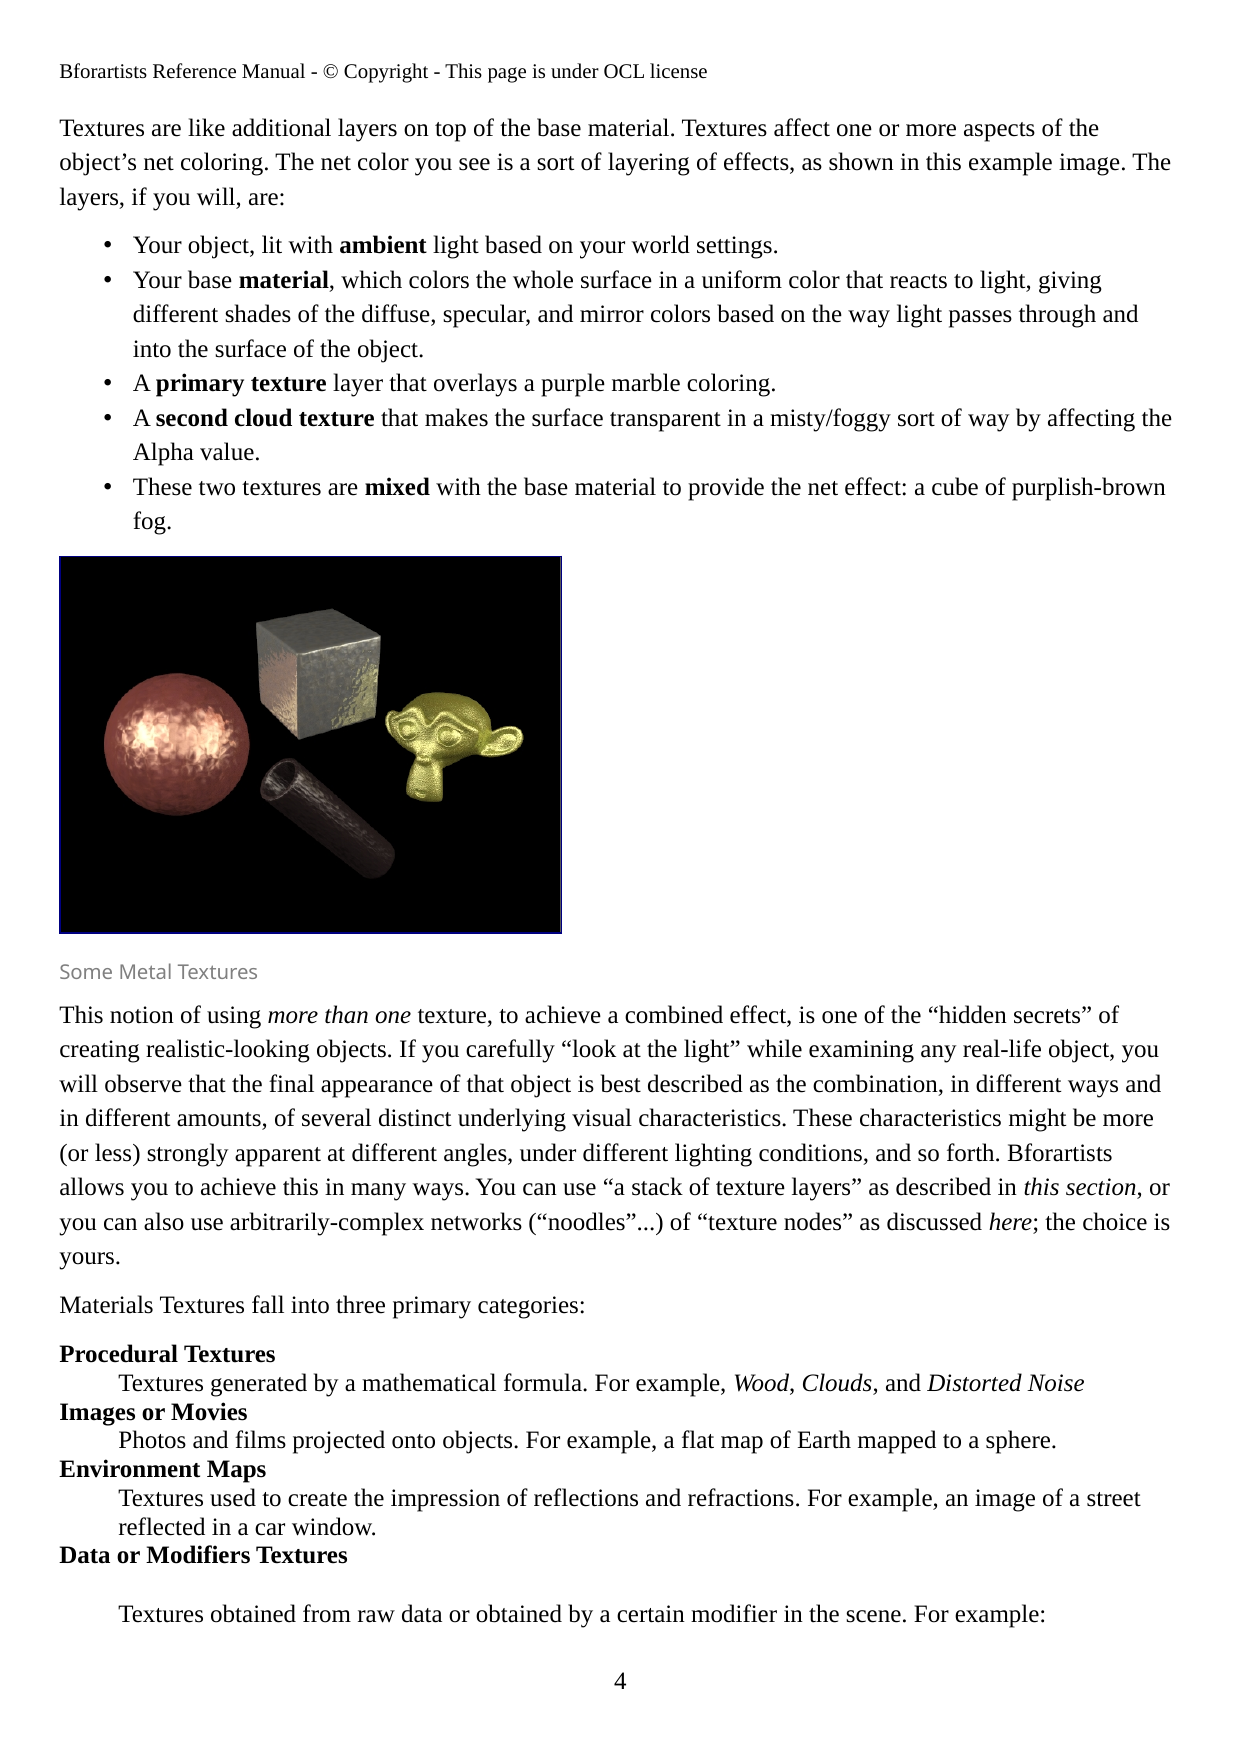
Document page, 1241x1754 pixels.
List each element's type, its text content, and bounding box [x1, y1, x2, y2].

subtitle Data or Modifiers Textures [59, 1541, 1181, 1569]
list A primary texture layer that overlays a purple marble coloring. [103, 368, 1181, 397]
text This notion of using more than one texture, to achieve a combined effect, is one of the “hidden secrets” of creating realistic-looking objects. If you carefully “look at the light” while examining any real-life object, you will observe that the final appearance of that object is best described as the combination, in different ways and in different amounts, of several distinct underlying visual characteristics. These characteristics might be more (or less) strongly apparent at different angles, under different lighting conditions, and so forth. Bforartists allows you to achieve this in many ways. You can use “a stack of texture layers” as described in this section, or you can also use arbitrarily-complex networks (“noodles”...) of “texture nodes” as discussed here; the choice is yours. [59, 1000, 1181, 1270]
text Textures are like additional layers on top of the base material. Textures affect one or more aspects of the object’s net coloring. The net color you see is a sort of layering of effects, as shown in this example image. The layers, if you will, are: [59, 113, 1181, 210]
subtitle Procedural Textures [59, 1339, 1181, 1368]
list A second cloud texture that makes the surface transparent in a misty/foggy sort of way by affecting the Alpha value. [103, 403, 1181, 466]
list Your object, lit with ambient light based on your world settings. [103, 231, 1181, 259]
text Some Metal Textures [59, 954, 1181, 985]
subtitle Images or Movies [59, 1397, 1181, 1426]
text Textures obtained from raw data or obtained by a certain modifier in the scene. For example: [118, 1599, 1181, 1627]
list Photos and films projected onto objects. For example, a flat map of Earth mapped to a sphere. [118, 1426, 1181, 1454]
subtitle Environment Maps [59, 1454, 1181, 1483]
list Textures used to create the impression of reflections and refractions. For example, an image of a street reflected in a car window. [118, 1483, 1181, 1541]
list Textures generated by a mathematical formula. For example, Wood, Clouds, and Distorted Noise [118, 1368, 1181, 1397]
list These two textures are mixed with the base material to provide the net effect: a cube of purplish-brown fog. [103, 472, 1181, 535]
list Your base material, which colors the whole surface in a uniform color that reacts to light, giving different shades of the diffuse, specular, and mirror colors based on the way light passes through and into the surface of the object. [103, 265, 1181, 363]
text Materials Textures fall into three primary categories: [59, 1290, 1181, 1319]
picture [61, 557, 561, 932]
